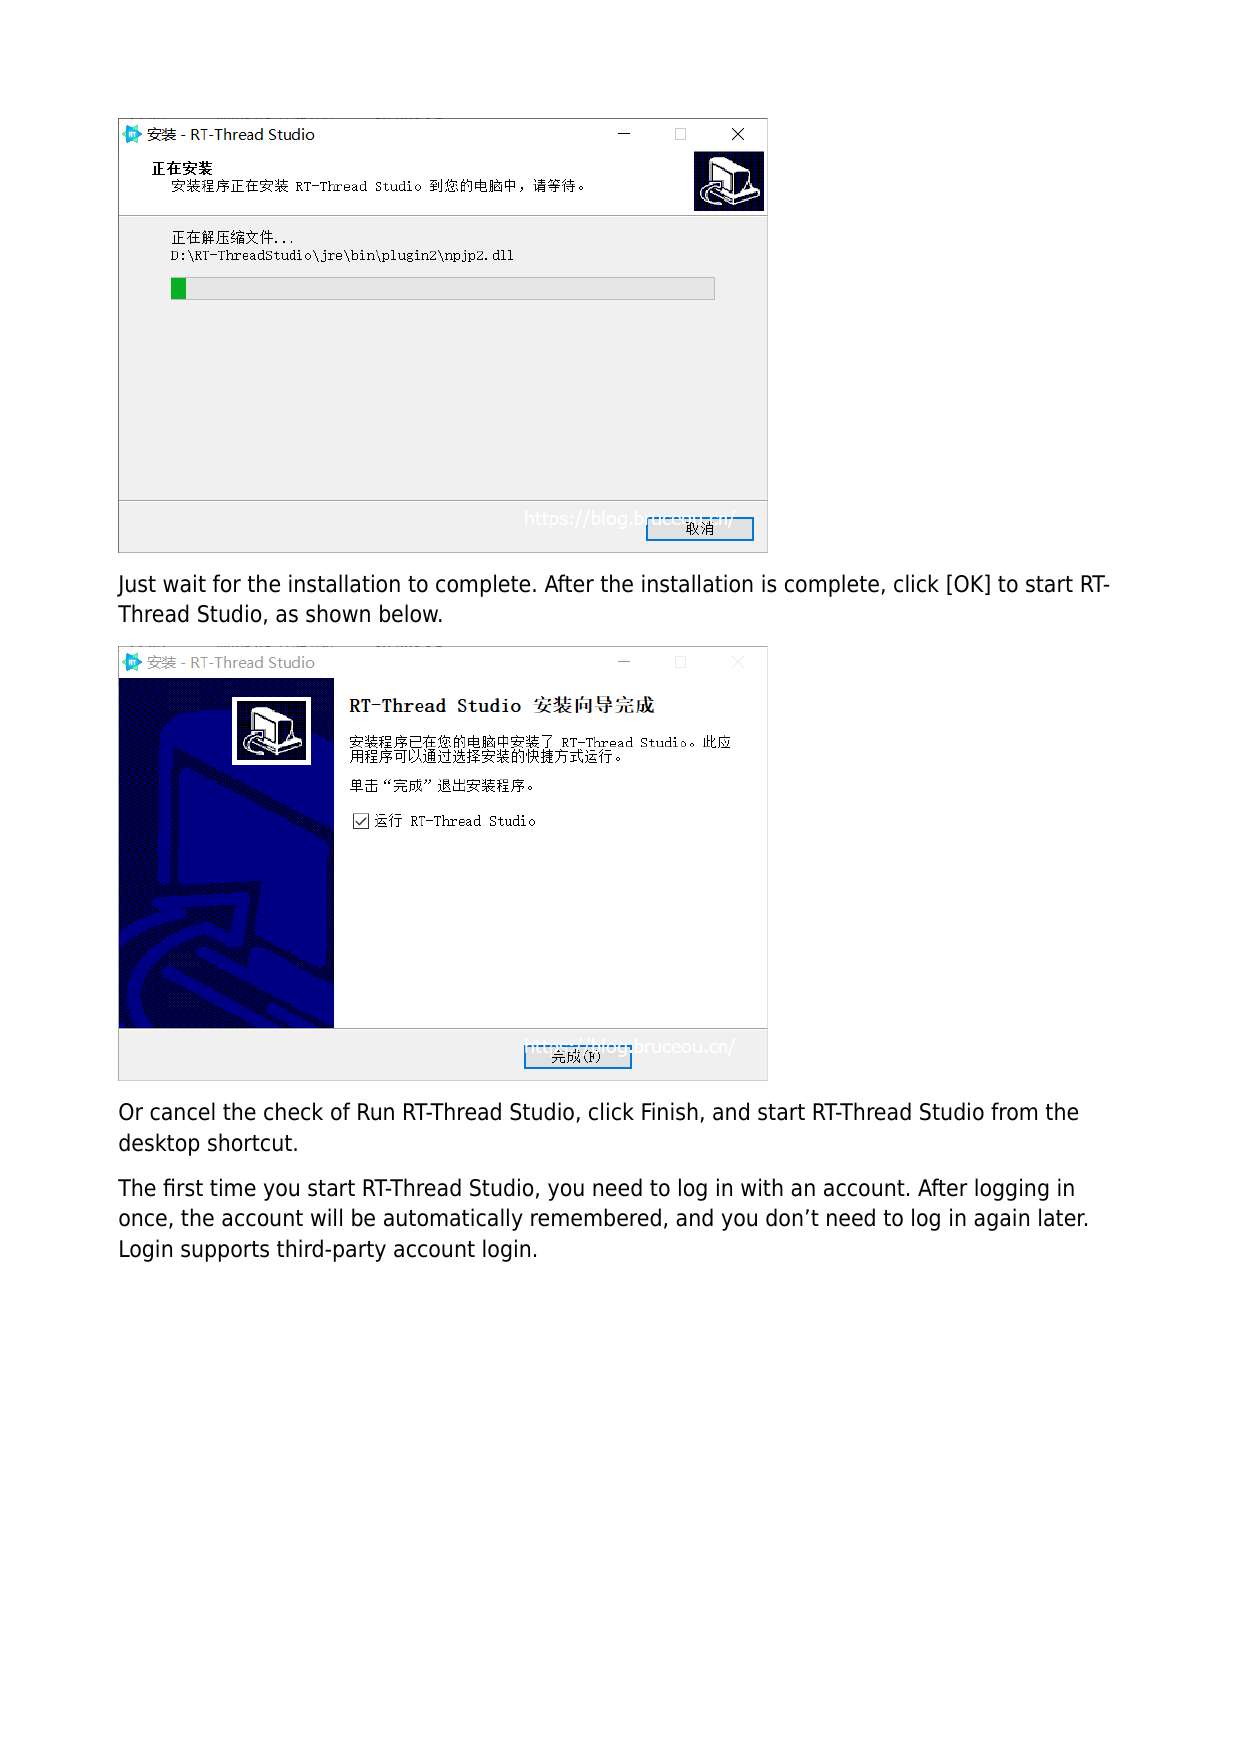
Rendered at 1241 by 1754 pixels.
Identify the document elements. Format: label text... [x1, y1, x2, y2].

picture [118, 646, 768, 1081]
text The first time you start RT-Thread Studio, you need to log in with an account. After logging in once, the account will be automatically remembered, and you don’t need to log in again later. Login supports third-party account login. [118, 1175, 1122, 1263]
text Just wait for the installation to complete. After the installation is complete, click [OK] to start RT-Thread Studio, as shown below. [118, 571, 1122, 628]
text Or cancel the check of Run RT-Thread Studio, click Finish, and start RT-Thread Studio from the desktop shortcut. [118, 1099, 1122, 1156]
picture [118, 118, 768, 553]
